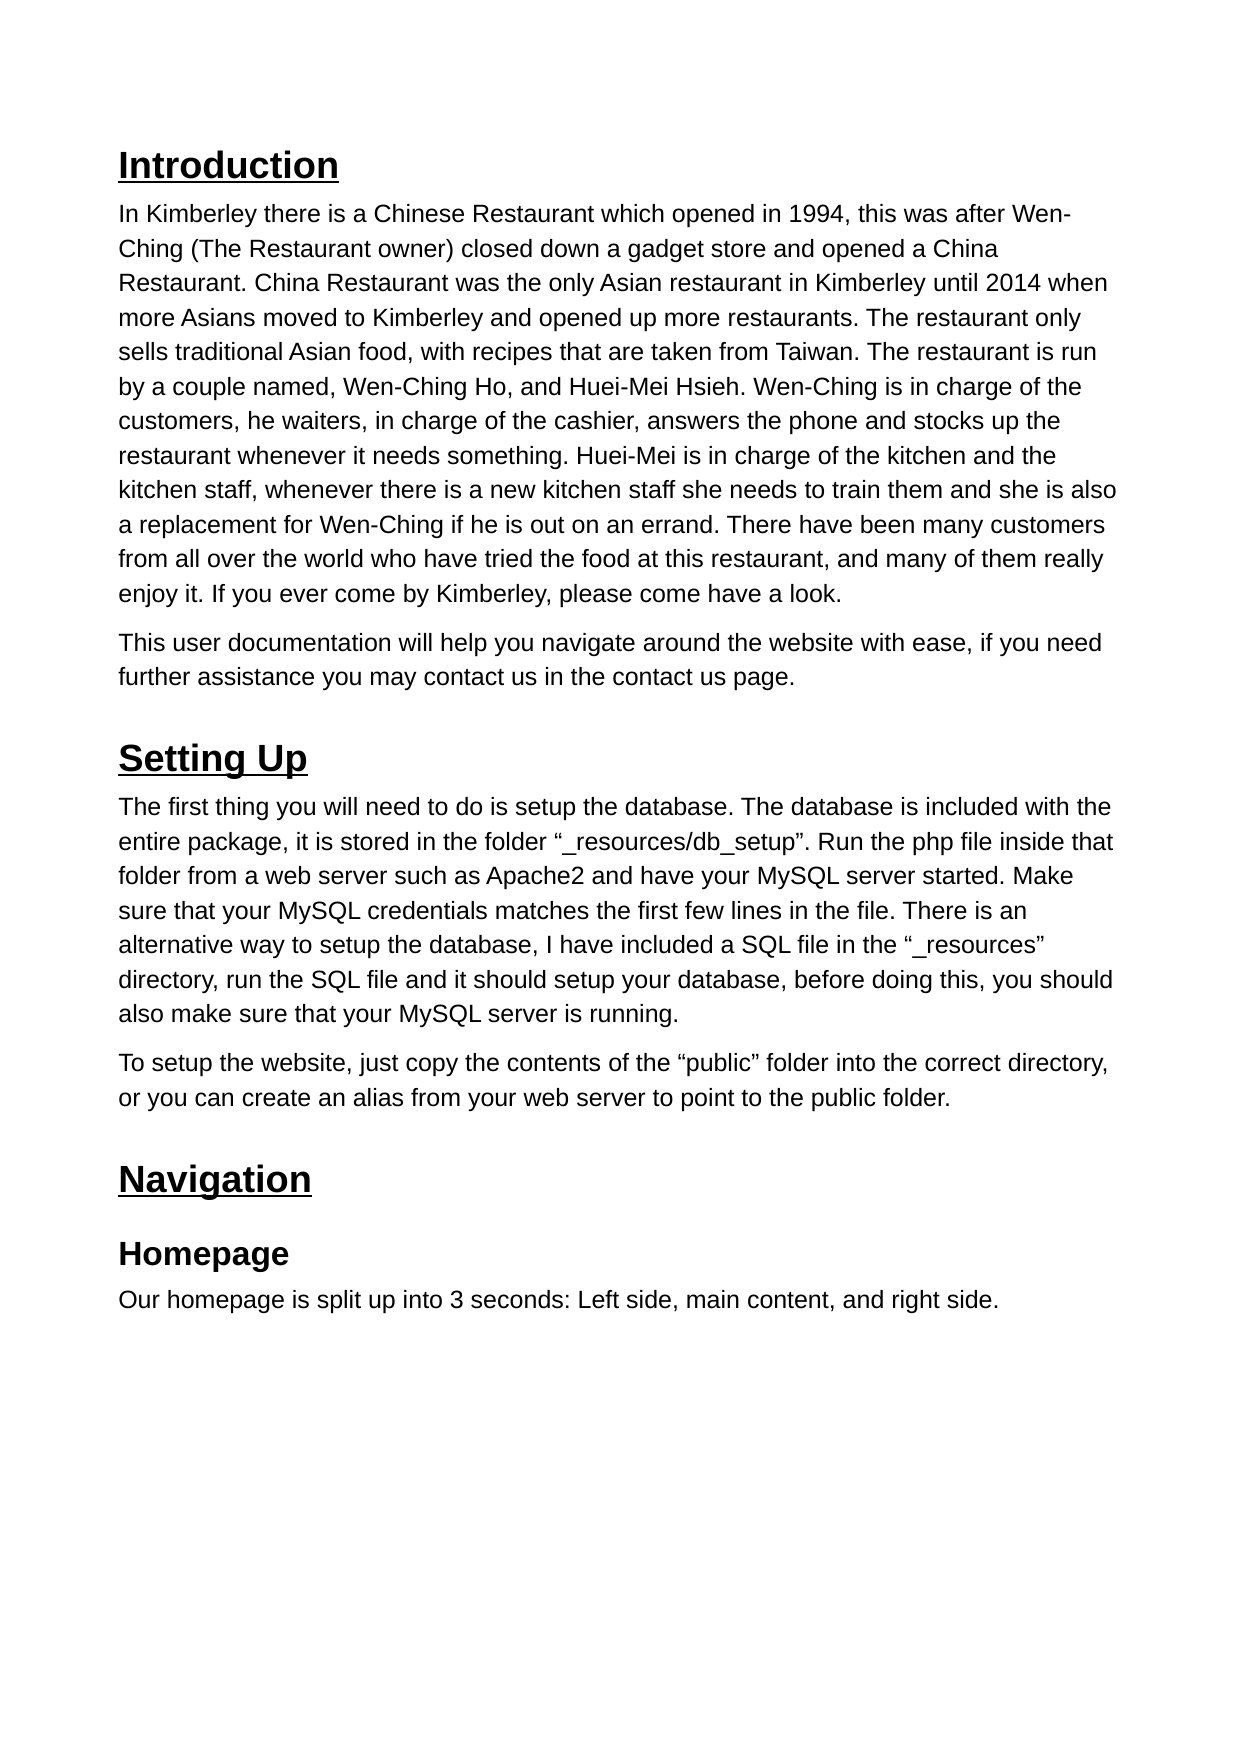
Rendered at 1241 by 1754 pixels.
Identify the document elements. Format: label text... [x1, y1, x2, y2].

subtitle Setting Up [118, 736, 1122, 780]
subtitle Homepage [118, 1234, 1122, 1272]
text In Kimberley there is a Chinese Restaurant which opened in 1994, this was after Wen-Ching (The Restaurant owner) closed down a gadget store and opened a China Restaurant. China Restaurant was the only Asian restaurant in Kimberley until 2014 when more Asians moved to Kimberley and opened up more restaurants. The restaurant only sells traditional Asian food, with recipes that are taken from Taiwan. The restaurant is run by a couple named, Wen-Ching Ho, and Huei-Mei Hsieh. Wen-Ching is in charge of the customers, he waiters, in charge of the cashier, answers the phone and stocks up the restaurant whenever it needs something. Huei-Mei is in charge of the kitchen and the kitchen staff, whenever there is a new kitchen staff she needs to train them and she is also a replacement for Wen-Ching if he is out on an errand. There have been many customers from all over the world who have tried the food at this restaurant, and many of them really enjoy it. If you ever come by Kimberley, please come have a look. [118, 199, 1122, 607]
text The first thing you will need to do is setup the database. The database is included with the entire package, it is stored in the folder “_resources/db_setup”. Run the php file inside that folder from a web server such as Apache2 and have your MySQL server started. Make sure that your MySQL credentials matches the first few lines in the file. There is an alternative way to setup the database, I have included a SQL file in the “_resources” directory, run the SQL file and it should setup your database, before doing this, you should also make sure that your MySQL server is running. [118, 792, 1122, 1028]
text This user documentation will help you navigate around the website with ease, if you need further assistance you may contact us in the contact us page. [118, 628, 1122, 691]
text To setup the website, just copy the contents of the “public” folder into the correct directory, or you can create an alias from your web server to point to the public folder. [118, 1048, 1122, 1111]
subtitle Introduction [118, 143, 1122, 187]
text Our homepage is split up into 3 seconds: Left side, main content, and right side. [118, 1285, 1122, 1314]
subtitle Navigation [118, 1157, 1122, 1200]
